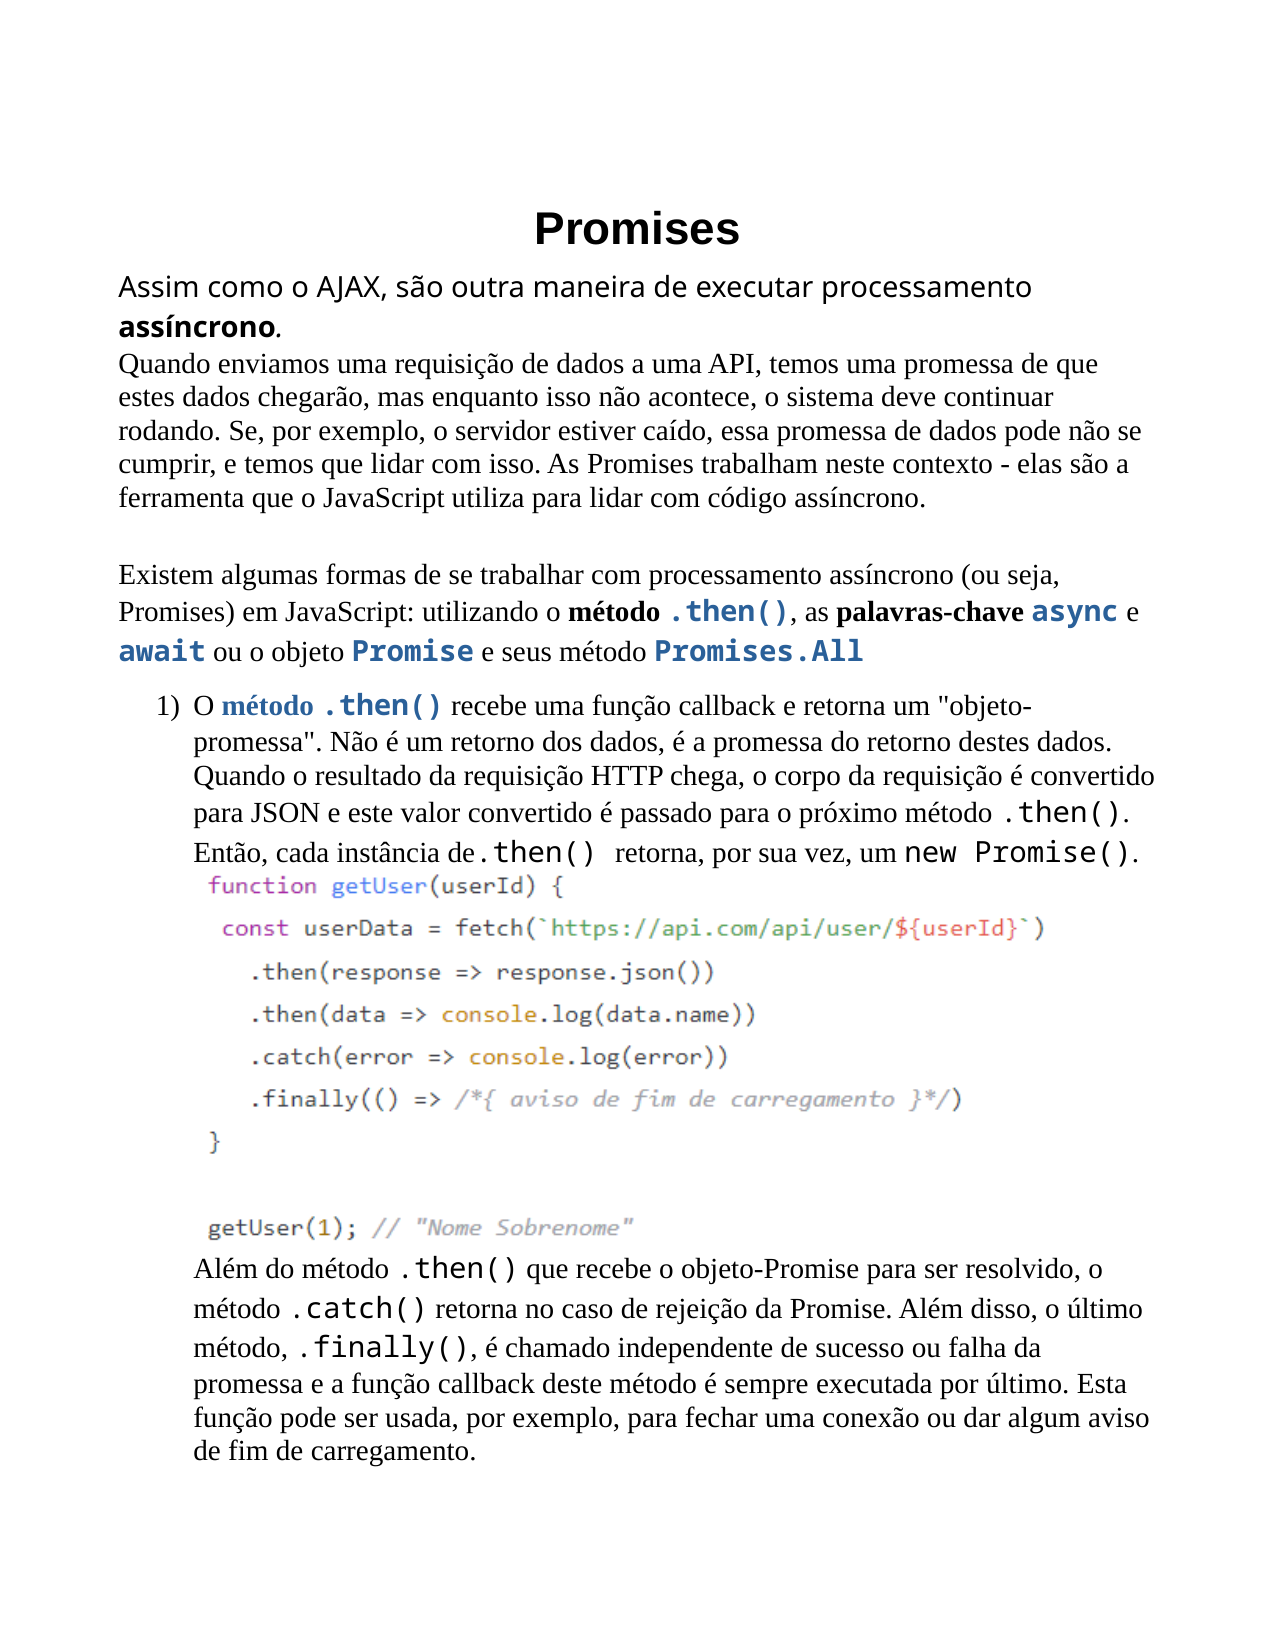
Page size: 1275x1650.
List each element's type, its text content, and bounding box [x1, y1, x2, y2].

text Existem algumas formas de se trabalhar com processamento assíncrono (ou seja, Promises) em JavaScript: utilizando o método .then(), as palavras-chave async e await ou o objeto Promise e seus método Promises.All [118, 557, 1157, 670]
list O método .then() recebe uma função callback e retorna um "objeto-promessa". Não é um retorno dos dados, é a promessa do retorno destes dados. Quando o resultado da requisição HTTP chega, o corpo da requisição é convertido para JSON e este valor convertido é passado para o próximo método .then(). Então, cada instância de.then() retorna, por sua vez, um new Promise(). Além do método .then() que recebe o objeto-Promise para ser resolvido, o método .catch() retorna no caso de rejeição da Promise. Além disso, o último método, .finally(), é chamado independente de sucesso ou falha da promessa e a função callback deste método é sempre executada por último. Esta função pode ser usada, por exemplo, para fechar uma conexão ou dar algum aviso de fim de carregamento. [156, 684, 1157, 1467]
subtitle Promises [118, 201, 1157, 254]
picture [193, 870, 1062, 1248]
text Assim como o AJAX, são outra maneira de executar processamento assíncrono. Quando enviamos uma requisição de dados a uma API, temos uma promessa de que estes dados chegarão, mas enquanto isso não acontece, o sistema deve continuar rodando. Se, por exemplo, o servidor estiver caído, essa promessa de dados pode não se cumprir, e temos que lidar com isso. As Promises trabalham neste contexto - elas são a ferramenta que o JavaScript utiliza para lidar com código assíncrono. [118, 267, 1157, 542]
